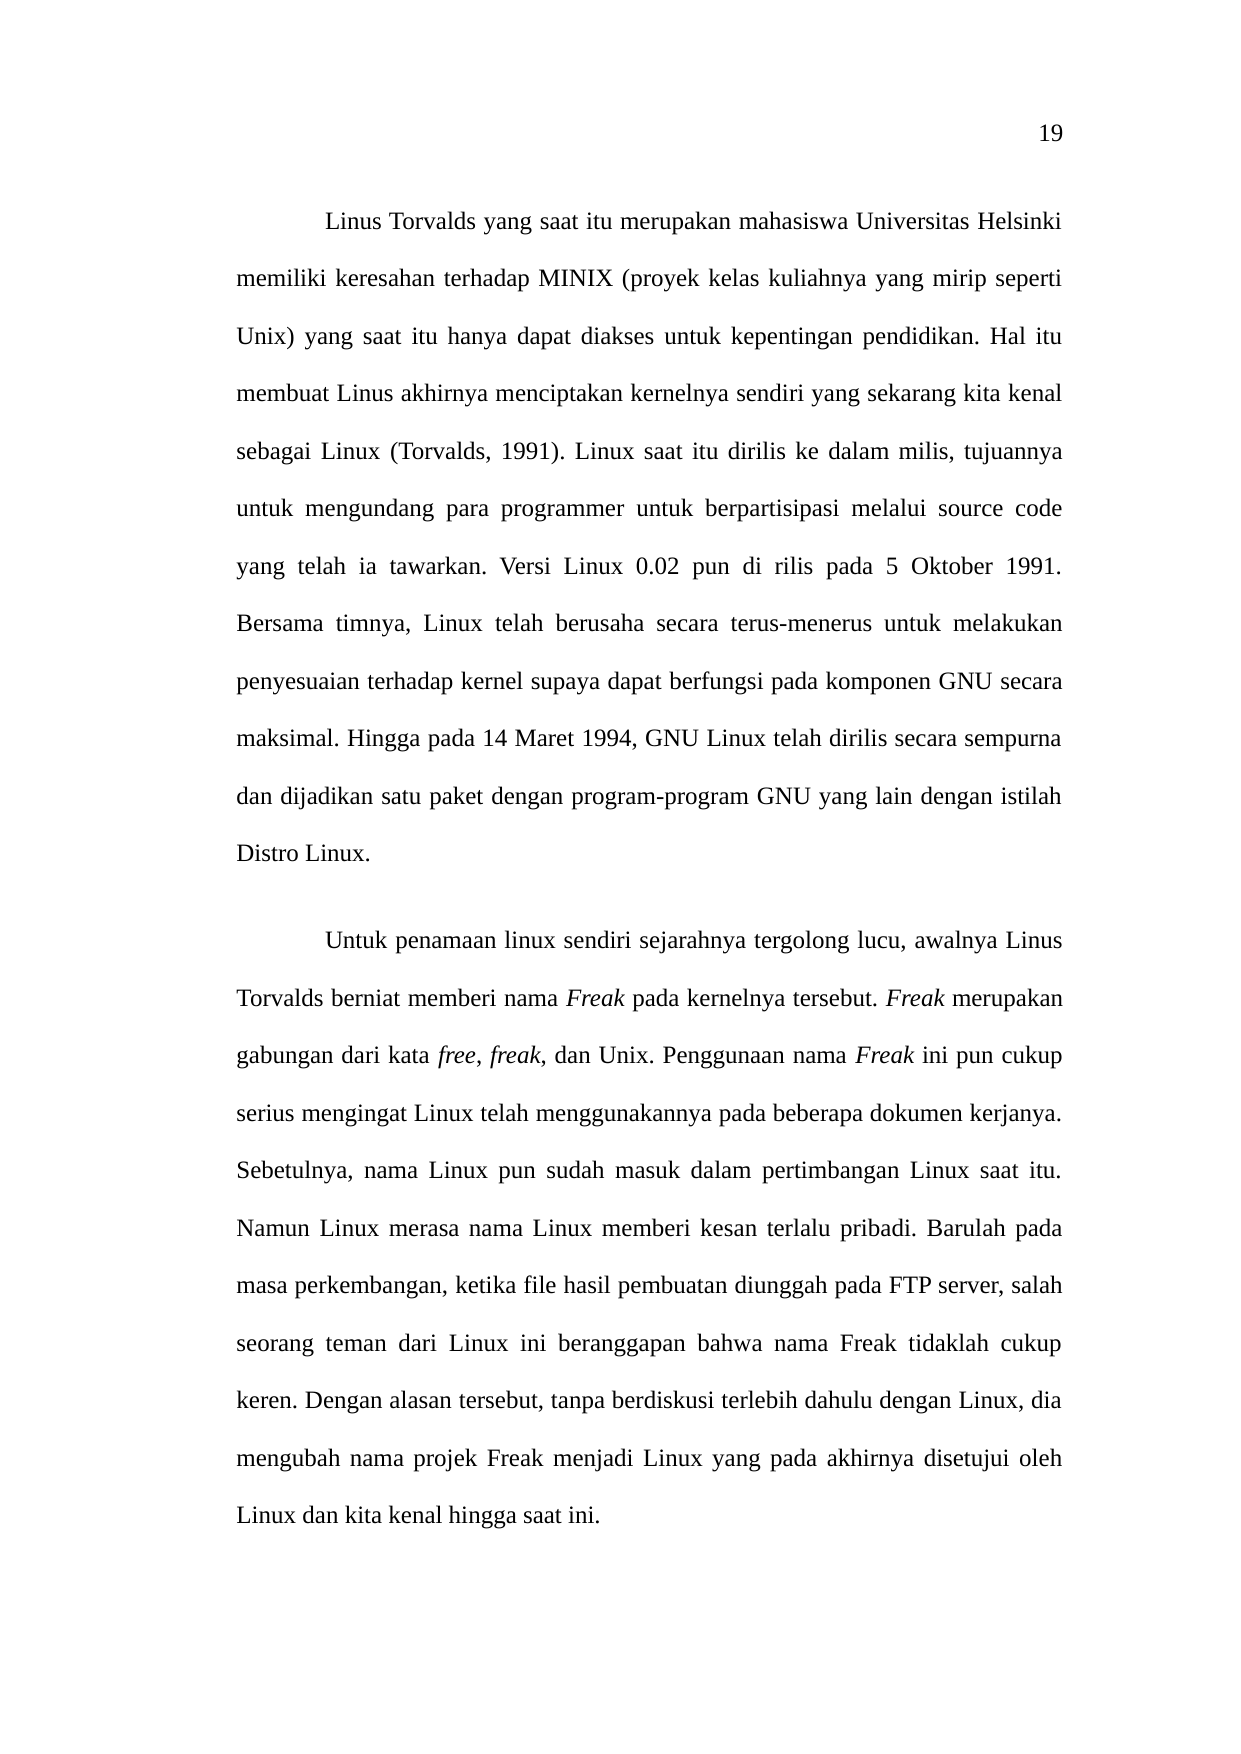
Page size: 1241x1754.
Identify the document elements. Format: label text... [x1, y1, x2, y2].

text Untuk penamaan linux sendiri sejarahnya tergolong lucu, awalnya Linus Torvalds berniat memberi nama Freak pada kernelnya tersebut. Freak merupakan gabungan dari kata free, freak, dan Unix. Penggunaan nama Freak ini pun cukup serius mengingat Linux telah menggunakannya pada beberapa dokumen kerjanya. Sebetulnya, nama Linux pun sudah masuk dalam pertimbangan Linux saat itu. Namun Linux merasa nama Linux memberi kesan terlalu pribadi. Barulah pada masa perkembangan, ketika file hasil pembuatan diunggah pada FTP server, salah seorang teman dari Linux ini beranggapan bahwa nama Freak tidaklah cukup keren. Dengan alasan tersebut, tanpa berdiskusi terlebih dahulu dengan Linux, dia mengubah nama projek Freak menjadi Linux yang pada akhirnya disetujui oleh Linux dan kita kenal hingga saat ini. [236, 925, 1063, 1529]
text Linus Torvalds yang saat itu merupakan mahasiswa Universitas Helsinki memiliki keresahan terhadap MINIX (proyek kelas kuliahnya yang mirip seperti Unix) yang saat itu hanya dapat diakses untuk kepentingan pendidikan. Hal itu membuat Linus akhirnya menciptakan kernelnya sendiri yang sekarang kita kenal sebagai Linux (Torvalds, 1991)⁠. Linux saat itu dirilis ke dalam milis, tujuannya untuk mengundang para programmer untuk berpartisipasi melalui source code yang telah ia tawarkan. Versi Linux 0.02 pun di rilis pada 5 Oktober 1991. Bersama timnya, Linux telah berusaha secara terus-menerus untuk melakukan penyesuaian terhadap kernel supaya dapat berfungsi pada komponen GNU secara maksimal. Hingga pada 14 Maret 1994, GNU Linux telah dirilis secara sempurna dan dijadikan satu paket dengan program-program GNU yang lain dengan istilah Distro Linux. [236, 206, 1063, 867]
